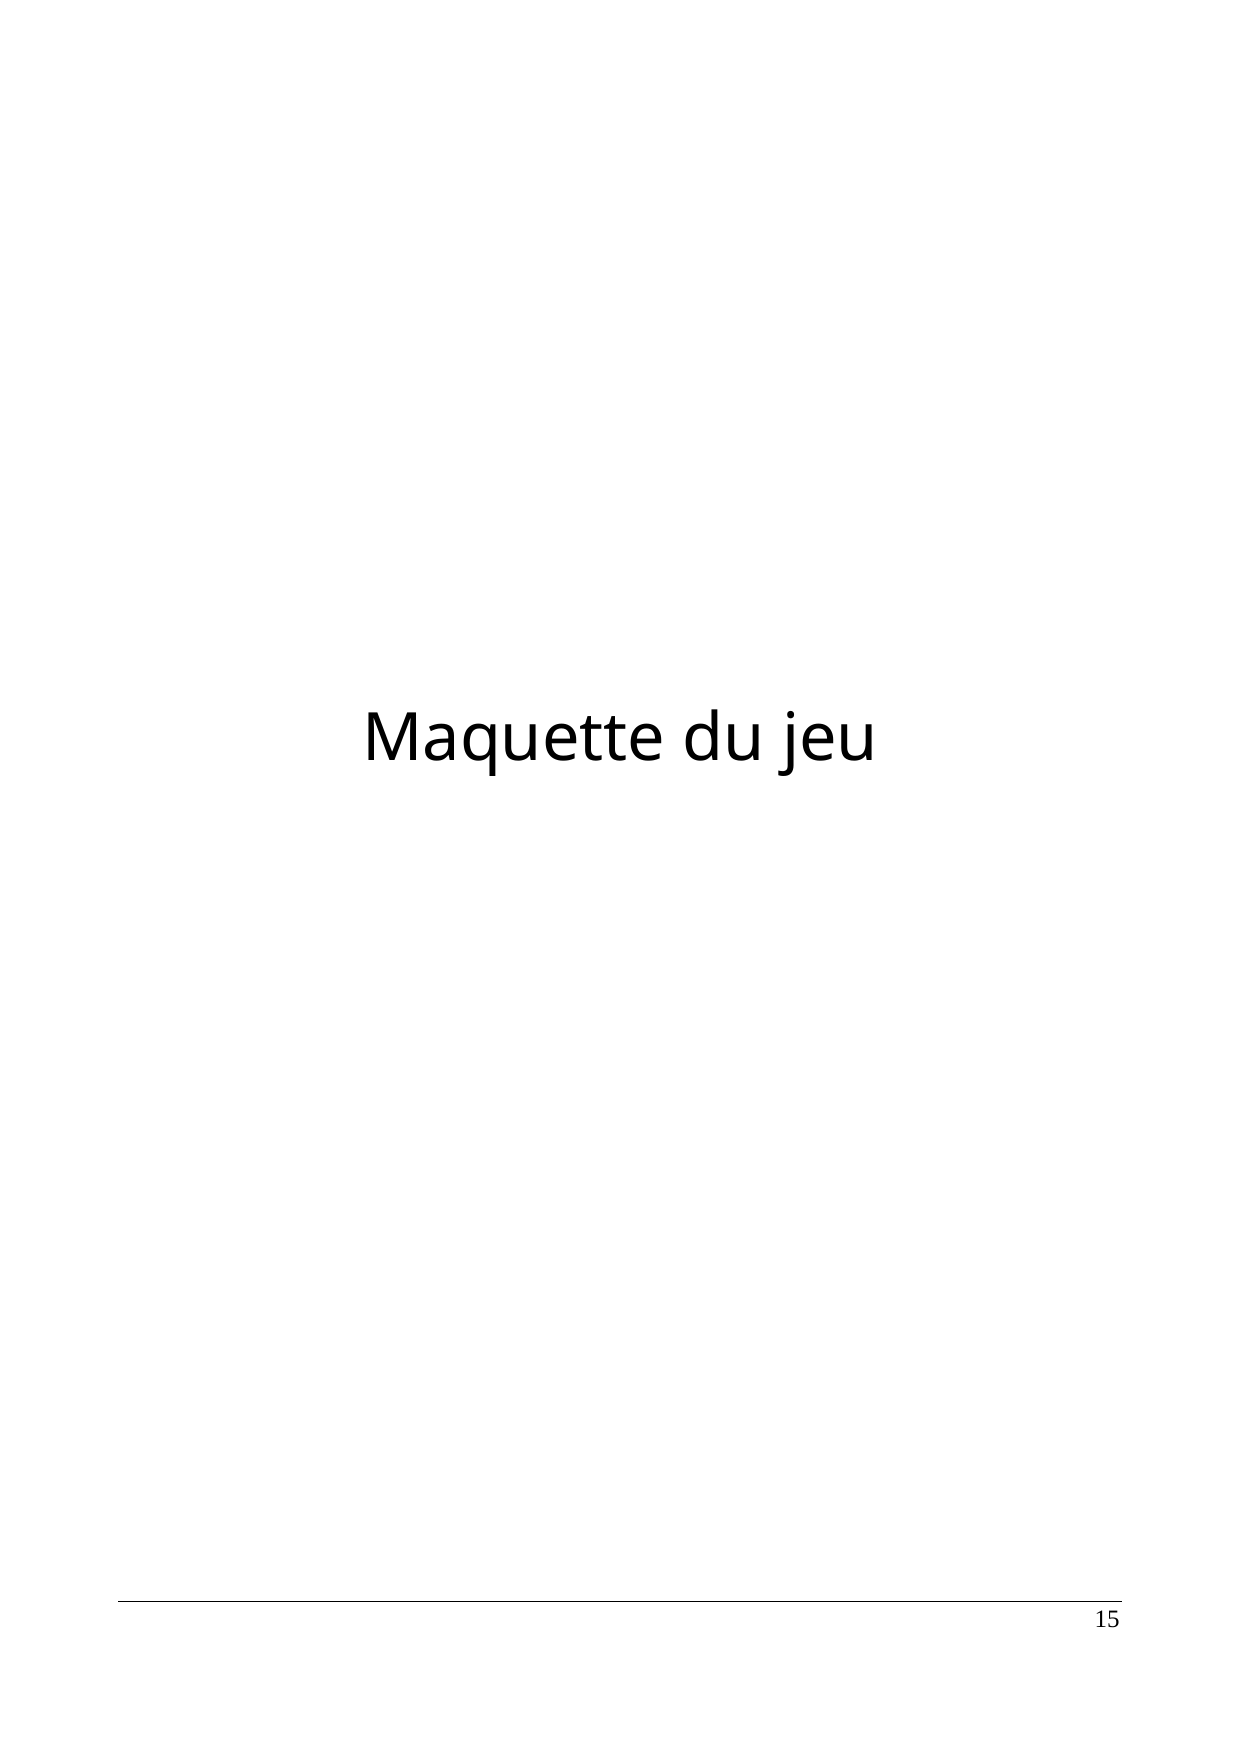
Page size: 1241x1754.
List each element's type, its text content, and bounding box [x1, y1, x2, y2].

text Maquette du jeu [118, 689, 1122, 780]
